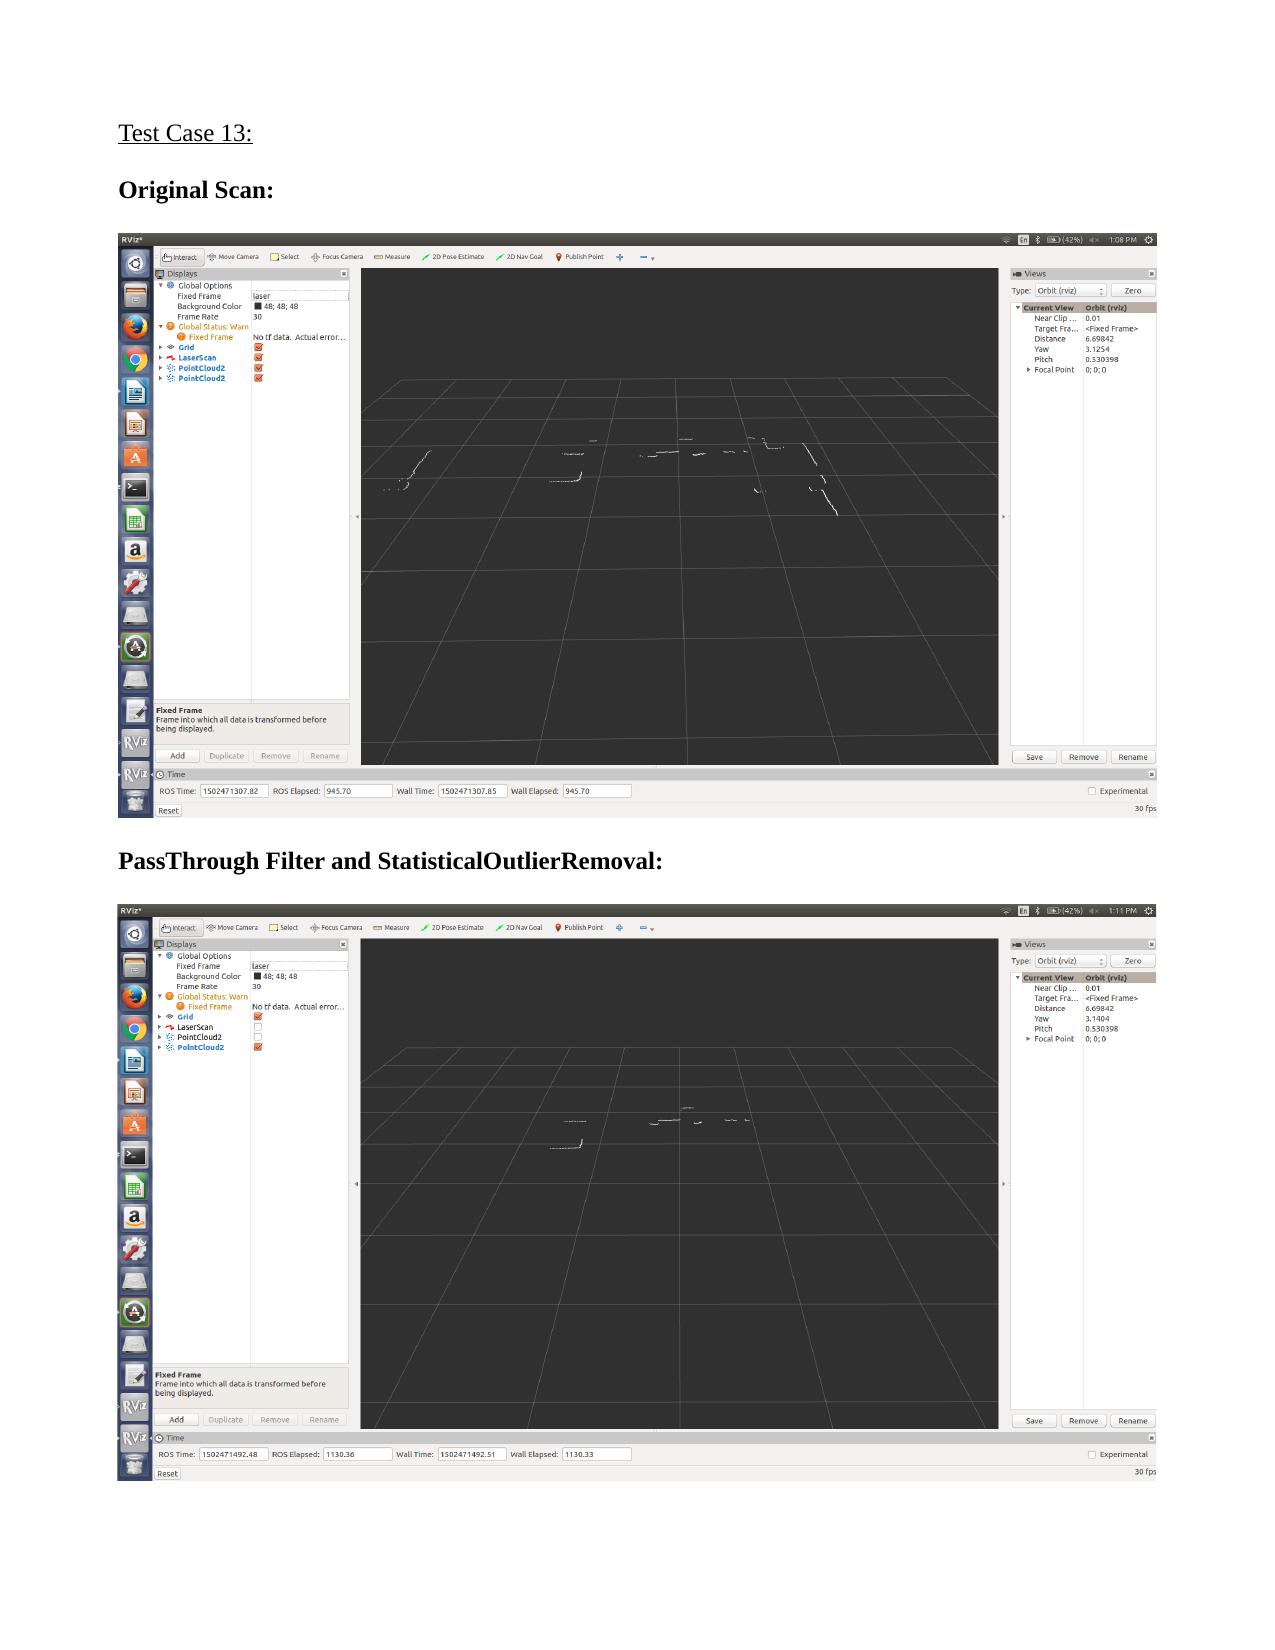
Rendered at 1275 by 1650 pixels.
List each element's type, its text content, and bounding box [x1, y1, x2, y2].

picture [118, 233, 1157, 818]
picture [117, 904, 1157, 1481]
text PassThrough Filter and StatisticalOutlierRemoval: [118, 846, 1157, 875]
text Original Scan: [118, 176, 1157, 204]
text Test Case 13: [118, 118, 1157, 147]
